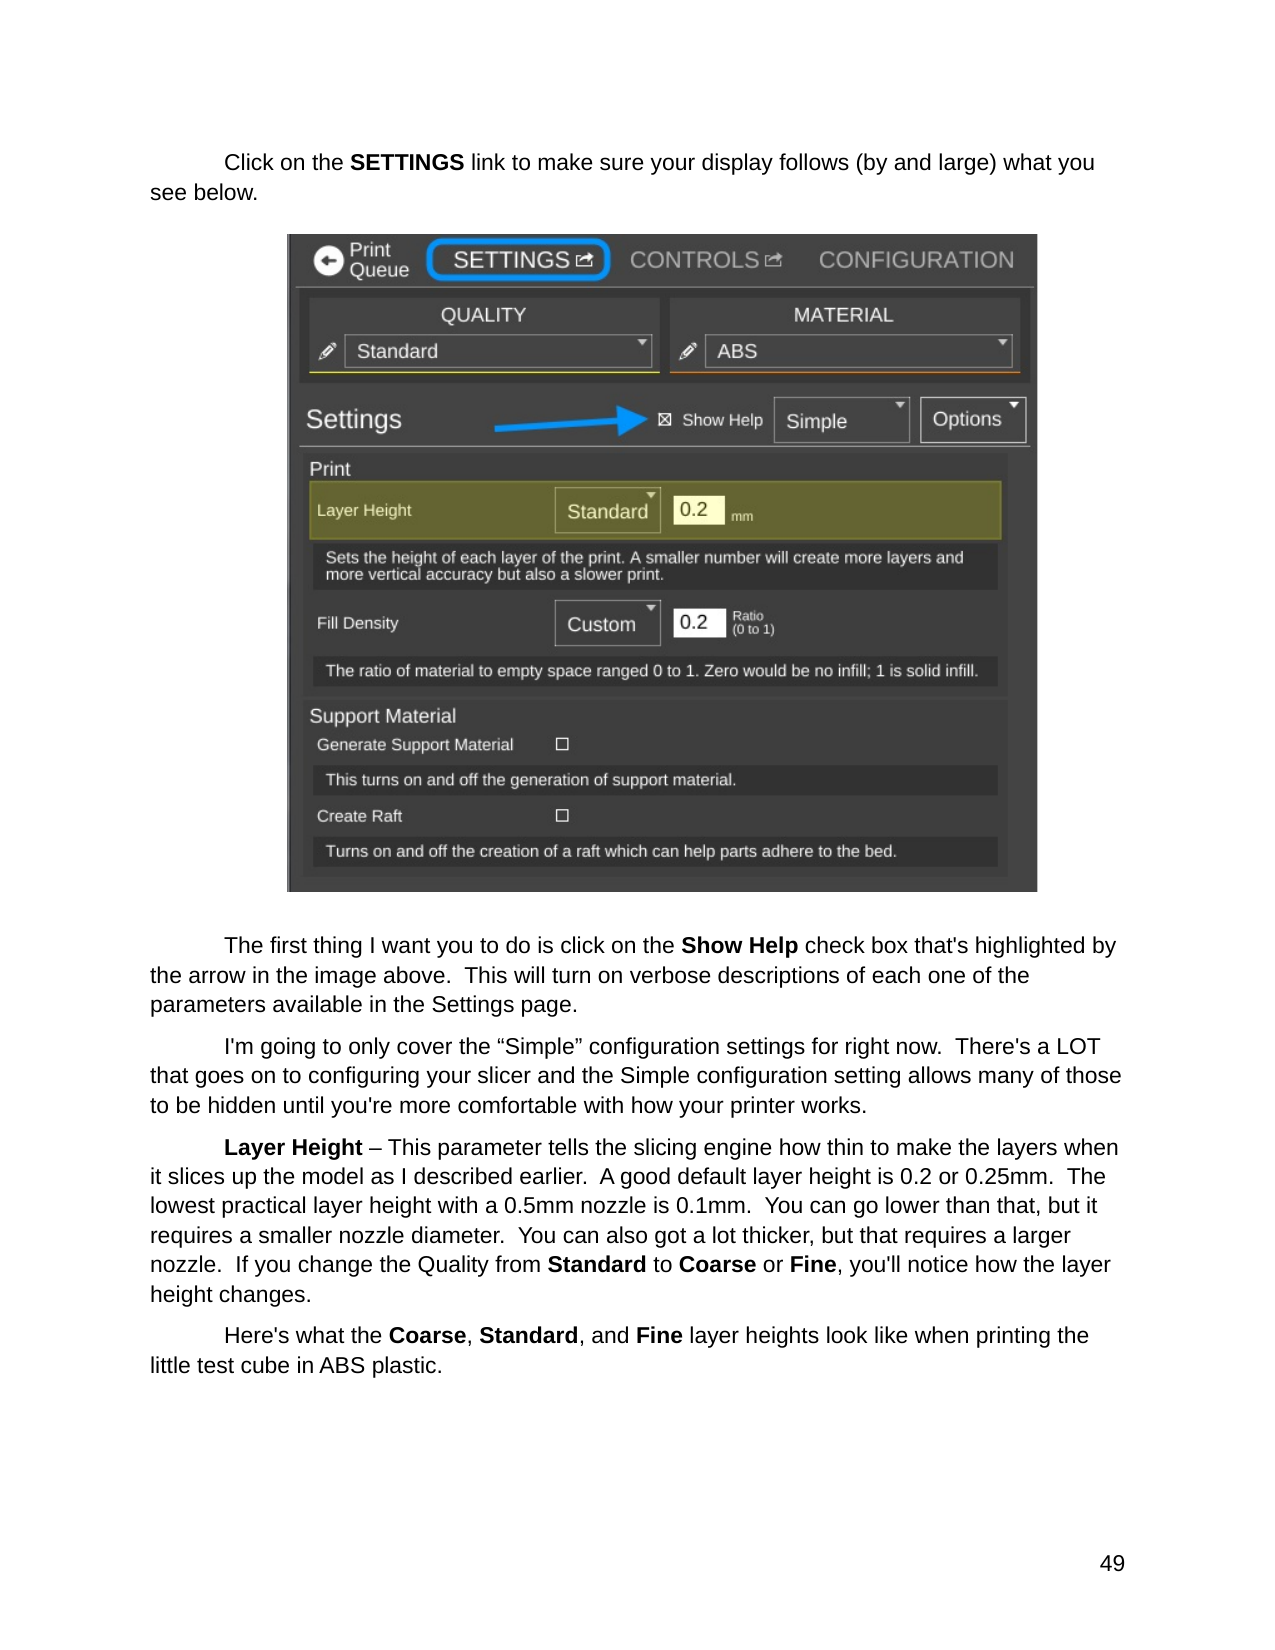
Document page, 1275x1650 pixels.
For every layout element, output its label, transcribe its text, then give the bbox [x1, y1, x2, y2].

text The first thing I want you to do is click on the Show Help check box that's highlighted by the arrow in the image above. This will turn on verbose descriptions of each one of the parameters available in the Settings page. [150, 933, 1125, 1017]
text Layer Height – This parameter tells the slicing engine how thin to make the layers when it slices up the model as I described earlier. A good default layer height is 0.2 or 0.25mm. The lowest practical layer height with a 0.5mm nozzle is 0.1mm. You can go lower than that, but it requires a smaller nozzle diameter. You can also got a lot thicker, but that requires a larger nozzle. If you change the Quality from Standard to Coarse or Fine, you'll notice how the layer height changes. [150, 1134, 1125, 1307]
text Here's what the Coarse, Standard, and Fine layer heights look like when printing the little test cube in ABS plastic. [150, 1323, 1125, 1378]
text I'm going to only cover the “Simple” configuration settings for right now. There's a LOT that goes on to configuring your slicer and the Simple configuration setting allows many of those to be hidden until you're more comfortable with how your printer works. [150, 1034, 1125, 1118]
text Click on the SETTINGS link to make sure your display follows (by and large) what you see below. [150, 150, 1125, 205]
picture [287, 234, 1038, 892]
